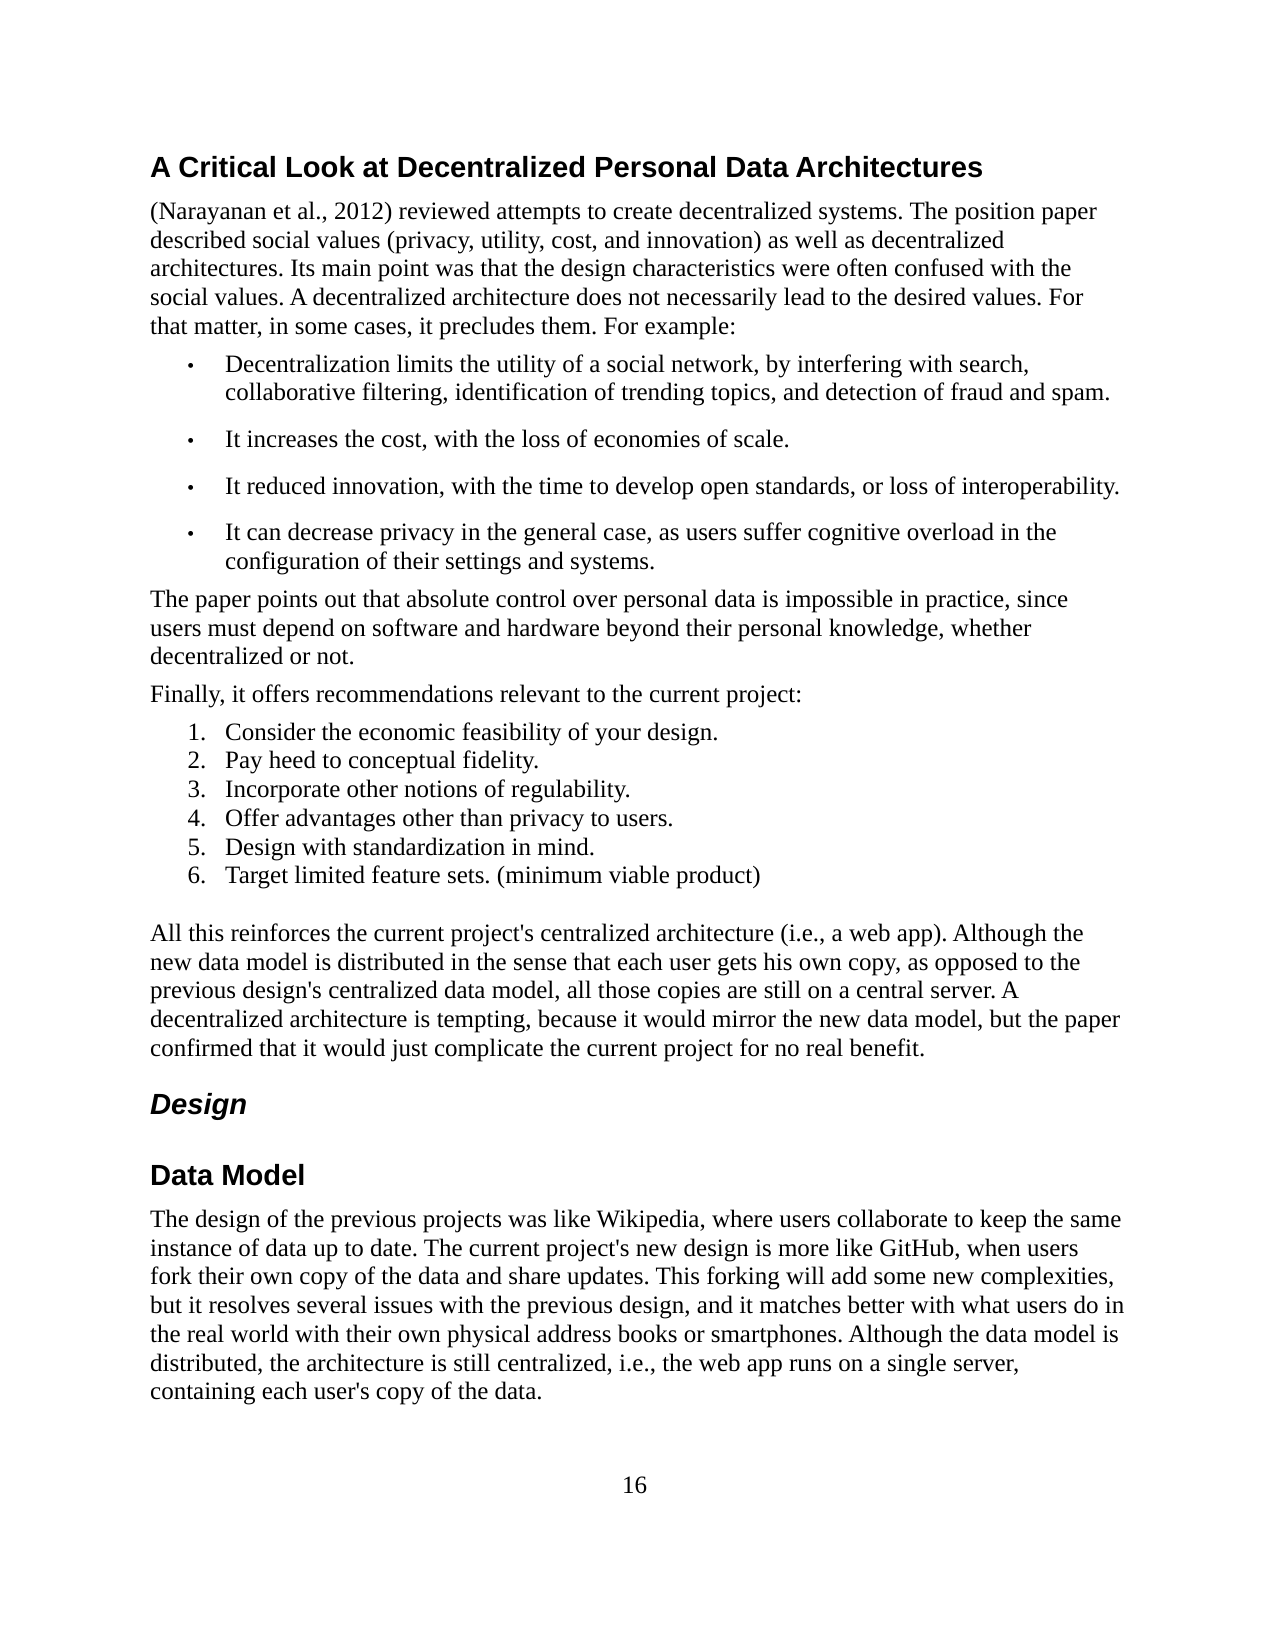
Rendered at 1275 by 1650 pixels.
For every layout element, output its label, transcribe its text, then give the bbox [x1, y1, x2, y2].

list Offer advantages other than privacy to users. [187, 803, 1125, 832]
list Decentralization limits the utility of a social network, by interfering with search, collaborative filtering, identification of trending topics, and detection of fraud and spam. [187, 349, 1125, 406]
text (Narayanan et al., 2012) reviewed attempts to create decentralized systems. The position paper described social values (privacy, utility, cost, and innovation) as well as decentralized architectures. Its main point was that the design characteristics were often confused with the social values. A decentralized architecture does not necessarily lead to the desired values. For that matter, in some cases, it precludes them. For example: [150, 196, 1125, 340]
text All this reinforces the current project's centralized architecture (i.e., a web app). Although the new data model is distributed in the sense that each user gets his own copy, as opposed to the previous design's centralized data model, all those copies are still on a central server. A decentralized architecture is tempting, because it would mirror the new data model, but the paper confirmed that it would just complicate the current project for no real benefit. [150, 918, 1125, 1062]
list It reduced innovation, with the time to develop open standards, or loss of interoperability. [187, 471, 1125, 499]
list Target limited feature sets. (minimum viable product) [187, 861, 1125, 889]
text Finally, it offers recommendations relevant to the current project: [150, 679, 1125, 708]
list It increases the cost, with the loss of economies of scale. [187, 424, 1125, 453]
list Pay heed to conceptual fidelity. [187, 746, 1125, 774]
list Incorporate other notions of regulability. [187, 774, 1125, 803]
subtitle A Critical Look at Decentralized Personal Data Architectures [150, 150, 1125, 183]
text The paper points out that absolute control over personal data is impossible in practice, since users must depend on software and hardware beyond their personal knowledge, whether decentralized or not. [150, 584, 1125, 670]
subtitle Data Model [150, 1158, 1125, 1191]
list Design with standardization in mind. [187, 832, 1125, 861]
list It can decrease privacy in the general case, as users suffer cognitive overload in the configuration of their settings and systems. [187, 517, 1125, 575]
subtitle Design [150, 1087, 1125, 1120]
text The design of the previous projects was like Wikipedia, where users collaborate to keep the same instance of data up to date. The current project's new design is more like GitHub, when users fork their own copy of the data and share updates. This forking will add some new complexities, but it resolves several issues with the previous design, and it matches better with what users do in the real world with their own physical address books or smartphones. Although the data model is distributed, the architecture is still centralized, i.e., the web app runs on a single server, containing each user's copy of the data. [150, 1204, 1125, 1405]
list Consider the economic feasibility of your design. [187, 717, 1125, 746]
